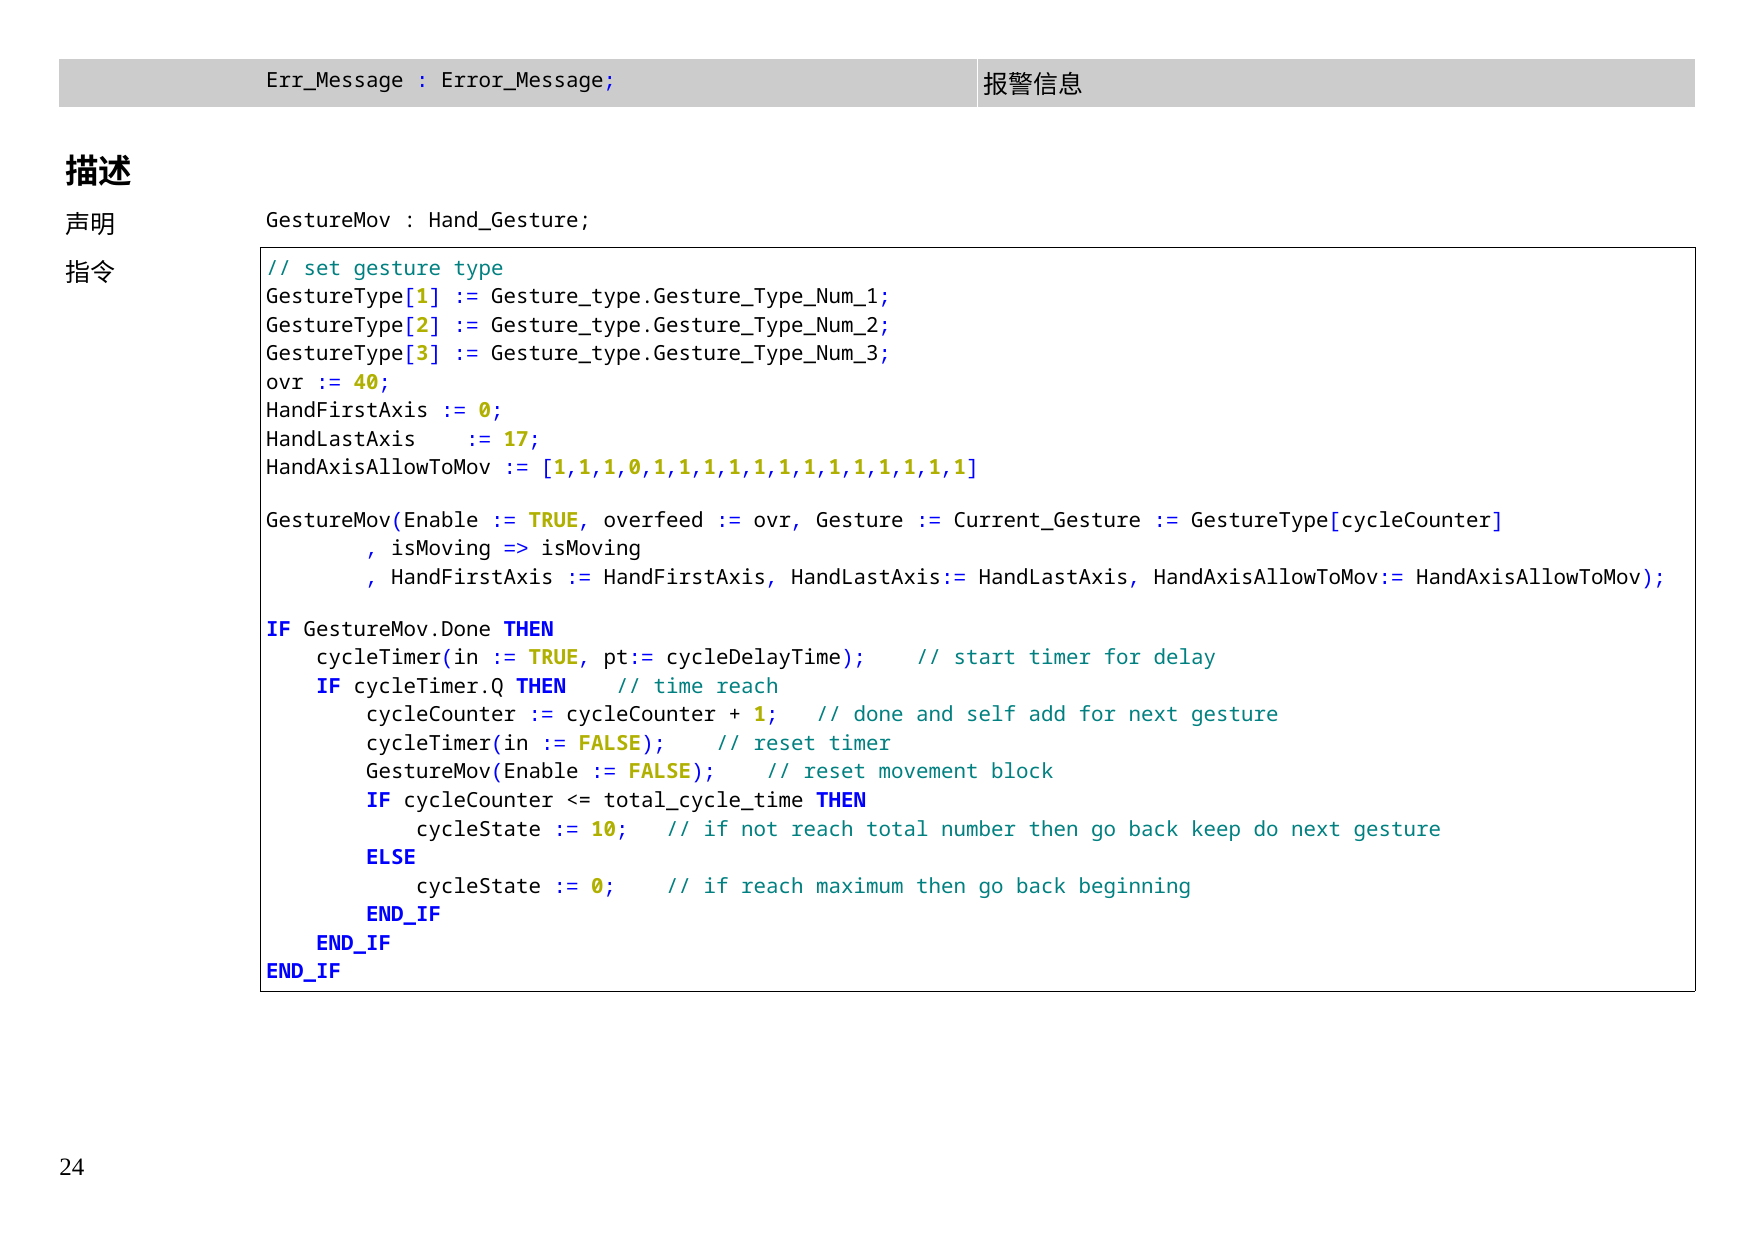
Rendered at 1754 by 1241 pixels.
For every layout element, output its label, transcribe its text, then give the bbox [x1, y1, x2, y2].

table_cell 声明 [59, 199, 260, 247]
table_cell 指令 [59, 247, 260, 991]
table_cell Err_Message : Error_Message; [260, 59, 977, 107]
table_cell 描述 [59, 107, 1695, 199]
table_cell [59, 59, 260, 107]
table_cell GestureMov : Hand_Gesture; [260, 199, 1695, 247]
table_cell 报警信息 [978, 59, 1695, 107]
table_cell // set gesture type GestureType[1] := Gesture_type.Gesture_Type_Num_1; GestureType[2] := Gesture_type.Gesture_Type_Num_2; GestureType[3] := Gesture_type.Gesture_Type_Num_3; ovr := 40; HandFirstAxis := 0; HandLastAxis := 17; HandAxisAllowToMov := [1,1,1,0,1,1,1,1,1,1,1,1,1,1,1,1,1] GestureMov(Enable := TRUE, overfeed := ovr, Gesture := Current_Gesture := GestureType[cycleCounter] , isMoving => isMoving , HandFirstAxis := HandFirstAxis, HandLastAxis:= HandLastAxis, HandAxisAllowToMov:= HandAxisAllowToMov); IF GestureMov.Done THEN cycleTimer(in := TRUE, pt:= cycleDelayTime); // start timer for delay IF cycleTimer.Q THEN // time reach cycleCounter := cycleCounter + 1; // done and self add for next gesture cycleTimer(in := FALSE); // reset timer GestureMov(Enable := FALSE); // reset movement block IF cycleCounter <= total_cycle_time THEN cycleState := 10; // if not reach total number then go back keep do next gesture ELSE cycleState := 0; // if reach maximum then go back beginning END_IF END_IF END_IF [261, 248, 1695, 991]
